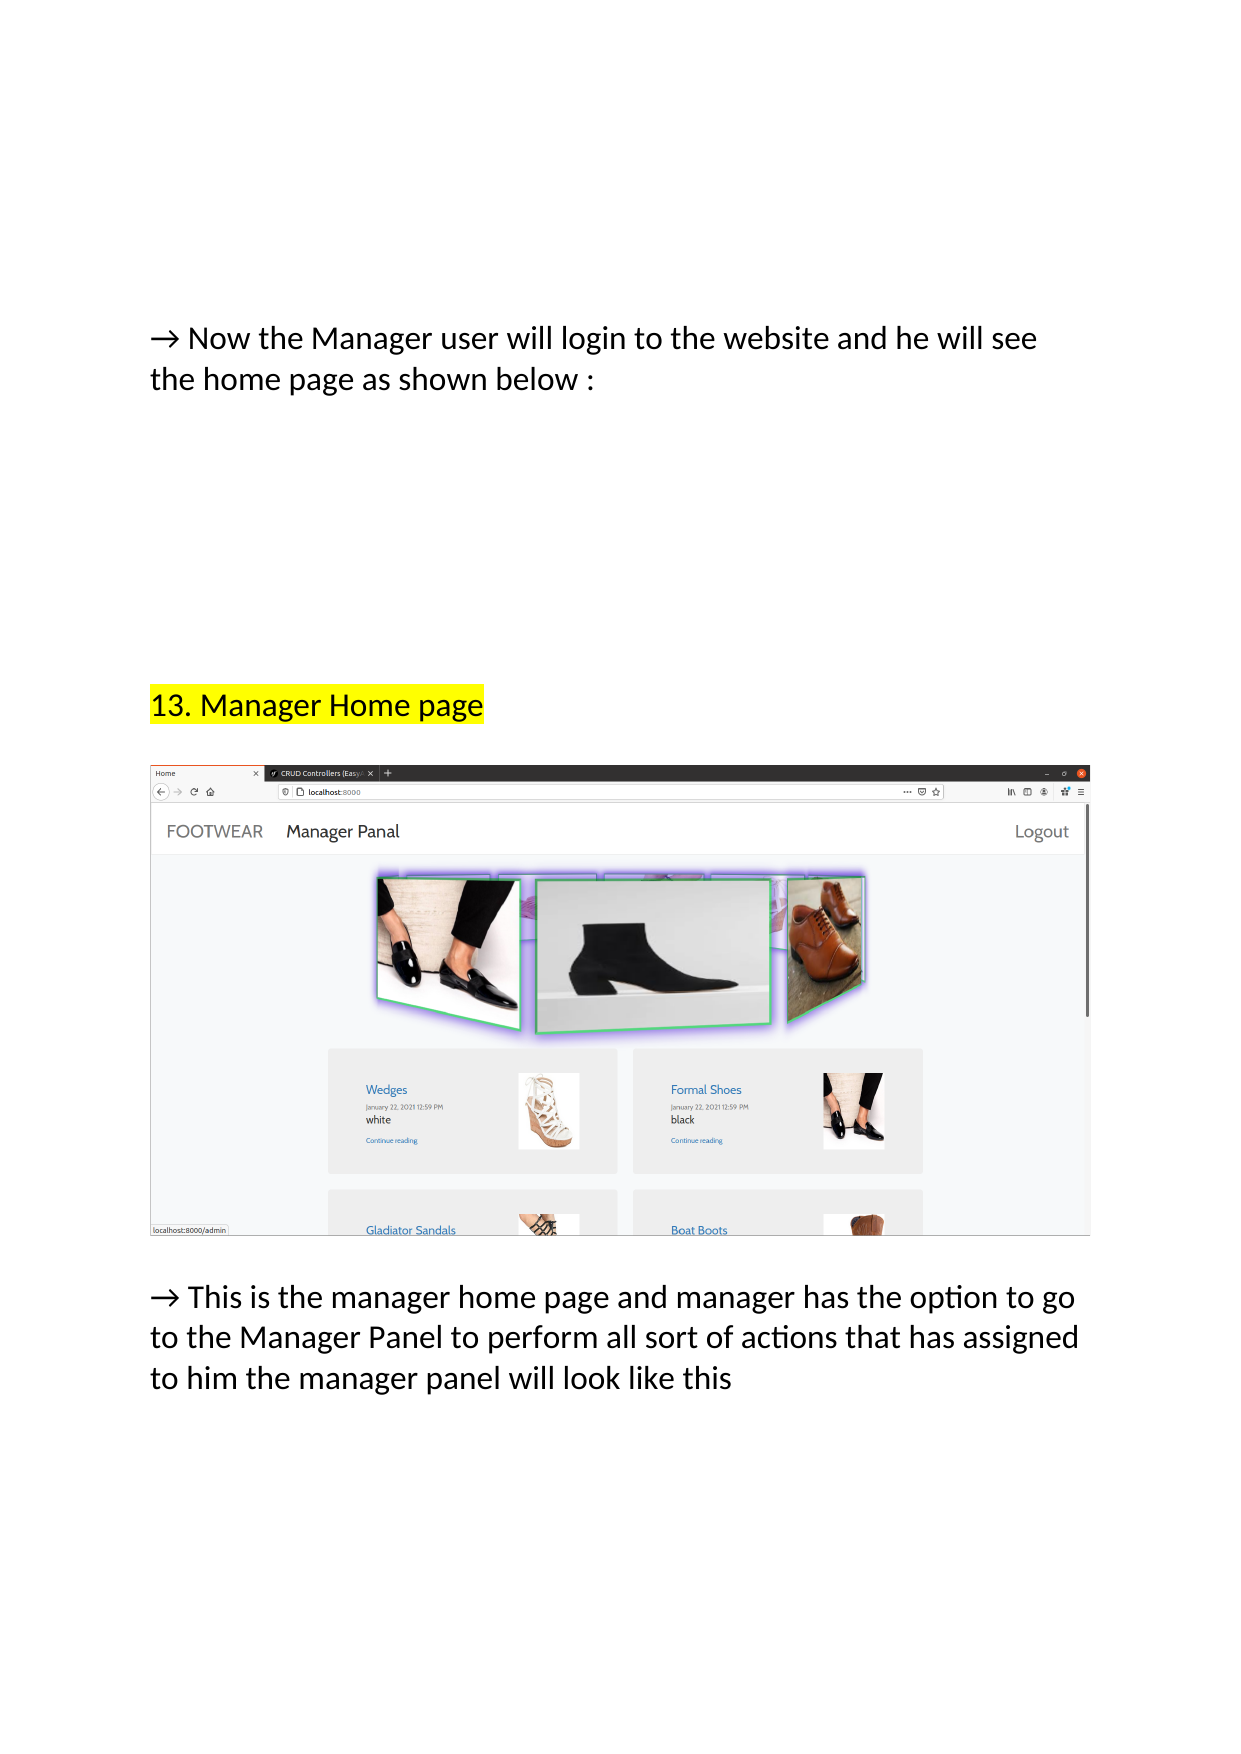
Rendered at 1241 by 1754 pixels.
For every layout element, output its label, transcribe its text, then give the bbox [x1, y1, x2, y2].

list 13. Manager Home page [150, 683, 1090, 724]
picture [150, 765, 1091, 1236]
list → This is the manager home page and manager has the option to go to the Manager Panel to perform all sort of actions that has assigned to him the manager panel will look like this [150, 1276, 1090, 1398]
list → Now the Manager user will login to the website and he will see the home page as shown below : [150, 317, 1090, 398]
